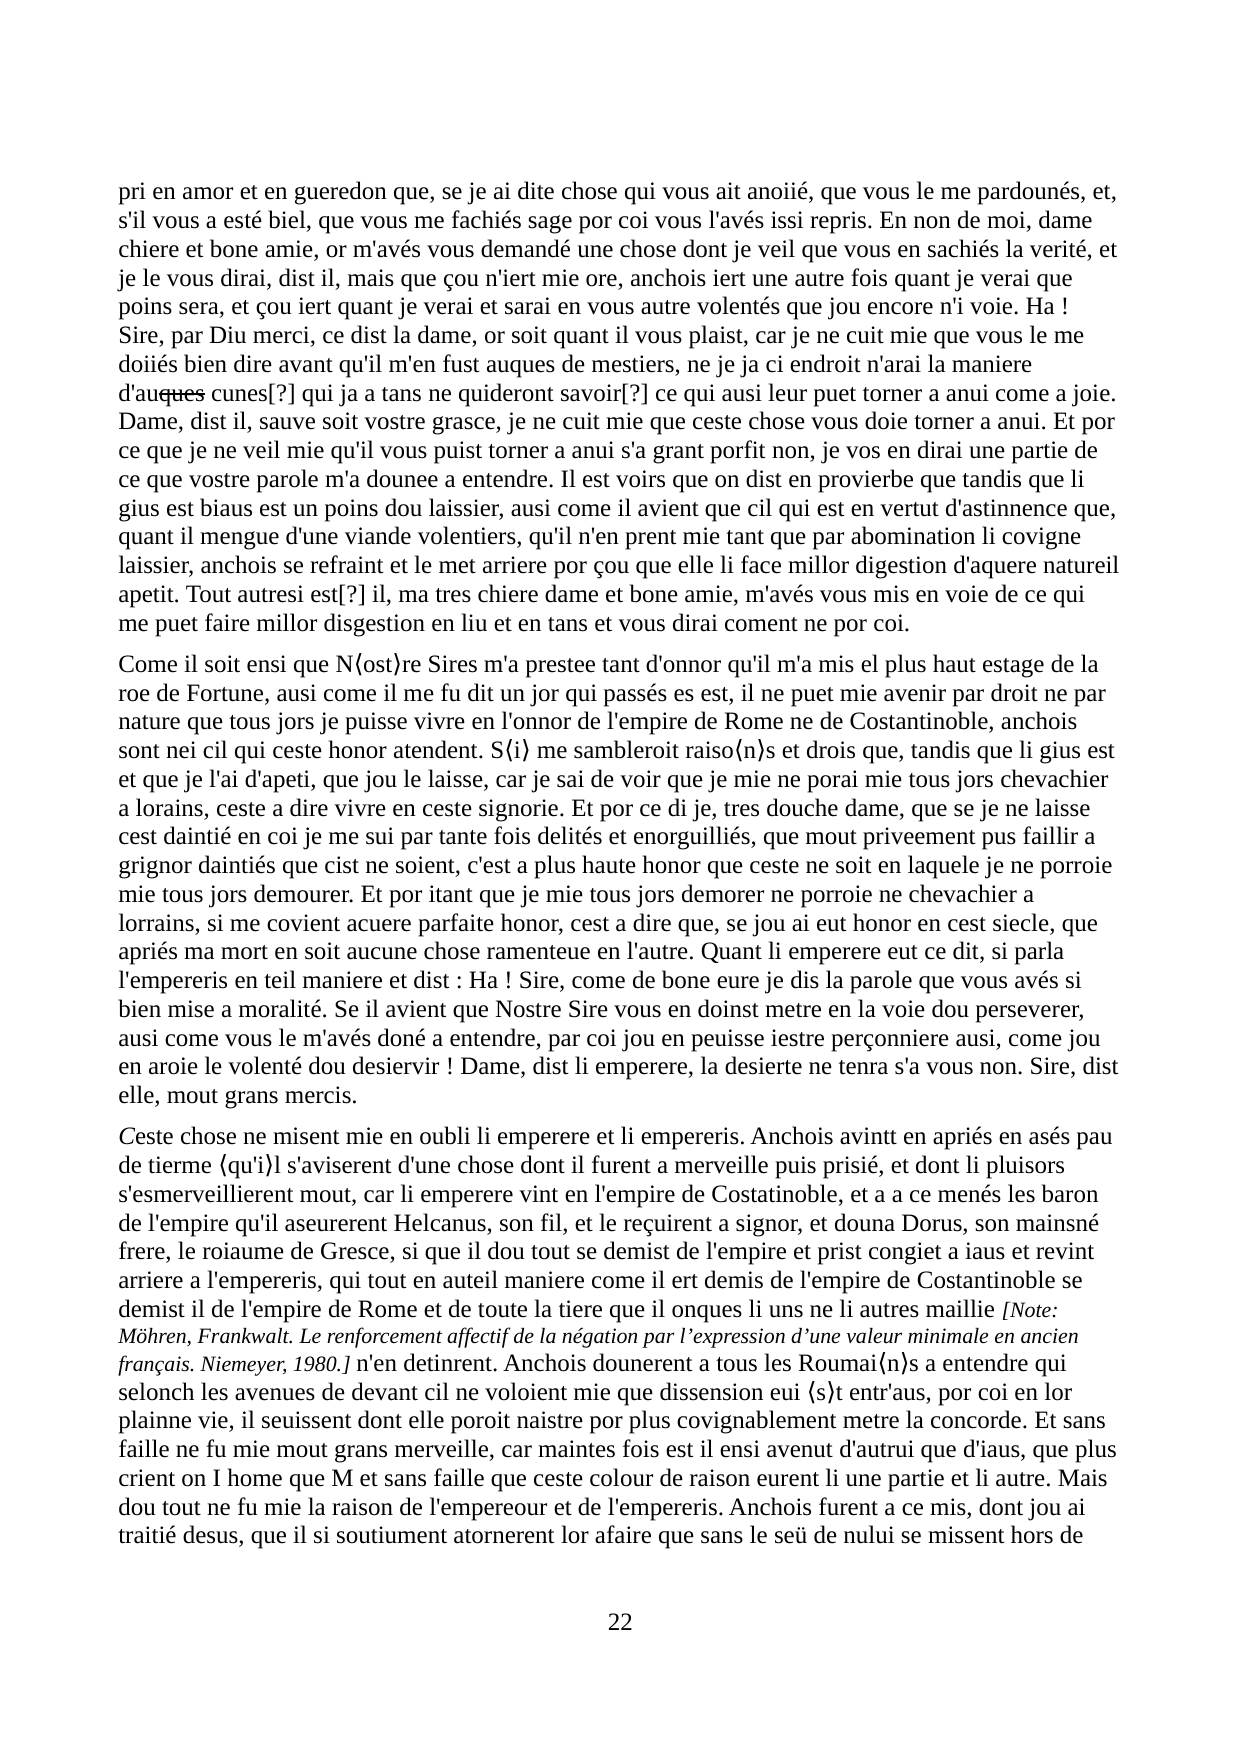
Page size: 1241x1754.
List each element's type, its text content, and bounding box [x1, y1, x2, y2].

text Quant l'empereris eut oï l'empereour si mua a mervelle grant coulour et dist : Avoi ! Sire, or amaisse je mius que je me fusse teute. Dama, dist il, ja, se je puis, ne vous en repentirés, car tout li tans et les eures ont lor saisons. Et je ne cuit mie que ce que vous avés dit ne doiie porter fruit fructefiant en liu et en tans, dont il nos ert mius apriés ce que nous seroumes mort et trespasé. En non Diu, sire, dont veil jou que vous me dites çou dont je ne sui mie sage, coment ne a coi vous avés notee la parole que j'ai dite, quant je ne le dis fors en amour et en fieste, et me vola hors de la bouche. Por coi vous pri en amor et en gueredon que, se je ai dite chose qui vous ait anoiié, que vous le me pardounés, et, s'il vous a esté biel, que vous me fachiés sage por coi vous l'avés issi repris. En non de moi, dame chiere et bone amie, or m'avés vous demandé une chose dont je veil que vous en sachiés la verité, et je le vous dirai, dist il, mais que çou n'iert mie ore, anchois iert une autre fois quant je verai que poins sera, et çou iert quant je verai et sarai en vous autre volentés que jou encore n'i voie. Ha ! Sire, par Diu merci, ce dist la dame, or soit quant il vous plaist, car je ne cuit mie que vous le me doiiés bien dire avant qu'il m'en fust auques de mestiers, ne je ja ci endroit n'arai la maniere d'auques cunes[?] qui ja a tans ne quideront savoir[?] ce qui ausi leur puet torner a anui come a joie. Dame, dist il, sauve soit vostre grasce, je ne cuit mie que ceste chose vous doie torner a anui. Et por ce que je ne veil mie qu'il vous puist torner a anui s'a grant porfit non, je vos en dirai une partie de ce que vostre parole m'a dounee a entendre. Il est voirs que on dist en provierbe que tandis que li gius est biaus est un poins dou laissier, ausi come il avient que cil qui est en vertut d'astinnence que, quant il mengue d'une viande volentiers, qu'il n'en prent mie tant que par abomination li covigne laissier, anchois se refraint et le met arriere por çou que elle li face millor digestion d'aquere natureil apetit. Tout autresi est[?] il, ma tres chiere dame et bone amie, m'avés vous mis en voie de ce qui me puet faire millor disgestion en liu et en tans et vous dirai coment ne por coi. [118, 176, 1122, 493]
text Come il soit ensi que N⟨ost⟩re Sires m'a prestee tant d'onnor qu'il m'a mis el plus haut estage de la roe de Fortune, ausi come il me fu dit un jor qui passés es est, il ne puet mie avenir par droit ne par nature que tous jors je puisse vivre en l'onnor de l'empire de Rome ne de Costantinoble, anchois sont nei cil qui ceste honor atendent. S⟨i⟩ me sambleroit raiso⟨n⟩s et drois que, tandis que li gius est et que je l'ai d'apeti, que jou le laisse, car je sai de voir que je mie ne porai mie tous jors chevachier a lorains, ceste a dire vivre en ceste signorie. Et por ce di je, tres douche dame, que se je ne laisse cest daintié en coi je me sui par tante fois delités et enorguilliés, que mout priveement pus faillir a grignor daintiés que cist ne soient, c'est a plus haute honor que ceste ne soit en laquele je ne porroie mie tous jors demourer. Et por itant que je mie tous jors demorer ne porroie ne chevachier a lorrains, si me covient acuere parfaite honor, cest a dire que, se jou ai eut honor en cest siecle, que apriés ma mort en soit aucune chose ramenteue en l'autre. Quant li emperere eut ce dit, si parla l'empereris en teil maniere et dist : Ha ! Sire, come de bone eure je dis la parole que vous avés si bien mise a moralité. Se il avient que Nostre Sire vous en doinst metre en la voie dou perseverer, ausi come vous le m'avés doné a entendre, par coi jou en peuisse iestre perçonniere ausi, come jou en aroie le volenté dou desiervir ! Dame, dist li emperere, la desierte ne tenra s'a vous non. Sire, dist elle, mout grans mercis. [118, 505, 1122, 965]
text Ceste chose ne misent mie en oubli li emperere et li empereris. Anchois avintt en apriés en asés pau de tierme ⟨qu'i⟩l s'aviserent d'une chose dont il furent a merveille puis prisié, et dont li pluisors s'esmerveillierent mout, car li emperere vint en l'empire de Costatinoble, et a a ce menés les baron de l'empire qu'il aseurerent Helcanus, son fil, et le reçuirent a signor, et douna Dorus, son mainsné frere, le roiaume de Gresce, si que il dou tout se demist de l'empire et prist congiet a iaus et revint arriere a l'empereris, qui tout en auteil maniere come il ert demis de l'empire de Costantinoble se demist il de l'empire de Rome et de toute la tiere que il onques li uns ne li autres maillie [Note: Möhren, Frankwalt. Le renforcement affectif de la négation par l’expression d’une valeur minimale en ancien français. Niemeyer, 1980.] n'en detinrent. Anchois dounerent a tous les Roumai⟨n⟩s a entendre qui selonch les avenues de devant cil ne voloient mie que dissension eui ⟨s⟩t entr'aus, por coi en lor plainne vie, il seuissent dont elle poroit naistre por plus covignablement metre la concorde. Et sans faille ne fu mie mout grans merveille, car maintes fois est il ensi avenut d'autrui que d'iaus, que plus crient on I home que M et sans faille que ceste colour de raison eurent li une partie et li autre. Mais dou tout ne fu mie la raison de l'empereour et de l'empereris. Anchois furent a ce mis, dont jou ai traitié desus, que il si soutiument atornerent lor afaire que sans le seü de nului se missent hors de Rome mout descounuement, par coi nus ne peuist conoistre lor afaire ne lor iestre. Et ne sai mie ne ne truis en l'istoire se il nule arme n'emenerent aveuc aus, en cui il se fiassent tant come a cestui afaire. Mais d'une mervilleuse chose fait li contes mension, car ausi come je avoie mon conte fait touchier d'un liuon que li emperere avoit porté compaignie, ausi conme il est dit de devant, se gisoit en un liu dispoisé dou palais l'empereour, si que, quant ce venoit au matin ausi acoustumeement, il s'en venoit en la sale et sans nului mal faire et por l'empereour a atendre ausi come di me tu : Je doi mon signor garder et lui porter compaignie. Il mie ne s'oublia a celui jour dont l'em[?]perere et li empereris s'estoient parti la nuit devant. Dont il avint que, quant li chanberlench se furent apierciut de cesti chose, si furent a merveille abaubi et ne sorent que dire ne que faire. La noviele en ala par tout l'osteil, come cele que mie ne peut iestre cellé legierement et sans faille, que a celi eure li cours avoit esté widié des grans signors et a mout privee maisnie. Il avint que li maistre de l'osteil se misent ensanble et por avoir conseil coment il porroient esploitier de cestui afaire. Dont parla uns chevaliers, qui fu sages et avisés, et dist en teil maniere : Je ne puis veoir en cestui afaire c'une chose qui mie facent a douter, et vous dirai qu'ele. Li aucun si senvent bien que autre fois li emperere s'est partis de son empire sans le seu de nului : l'une fois sans le seu de ses barons et enmena son fil aveuc lui, et li autre fu quant il ala es desiers faire penitance, dont il amena ce liuon qui encore l'atent en cele sale. Or est la tierce fois a ce que je puis veoir. Et toutes ces choses avenues, je n'en i voi c'une qui tant face a douter que de nostre empereour noviel qu'il ne nos veille demander son pere, en cui garde il le laissa. Car, sans faille, de si grant chose que çou doit iestre de l'empereour de Rome, bien avenist qu'il fust si sagement wardés qu'il ne peuist iestre issus de ses chambres sans le seu d'aucuns, dont il me samble que, se il n'i a nul de vous qui parler en sache, que je me doute que vous n'en aiiés a sousfrir. N'i eut nul d'iaus qui bien ne deist que nulement il n'en avoient nient seu. [118, 978, 1122, 1549]
